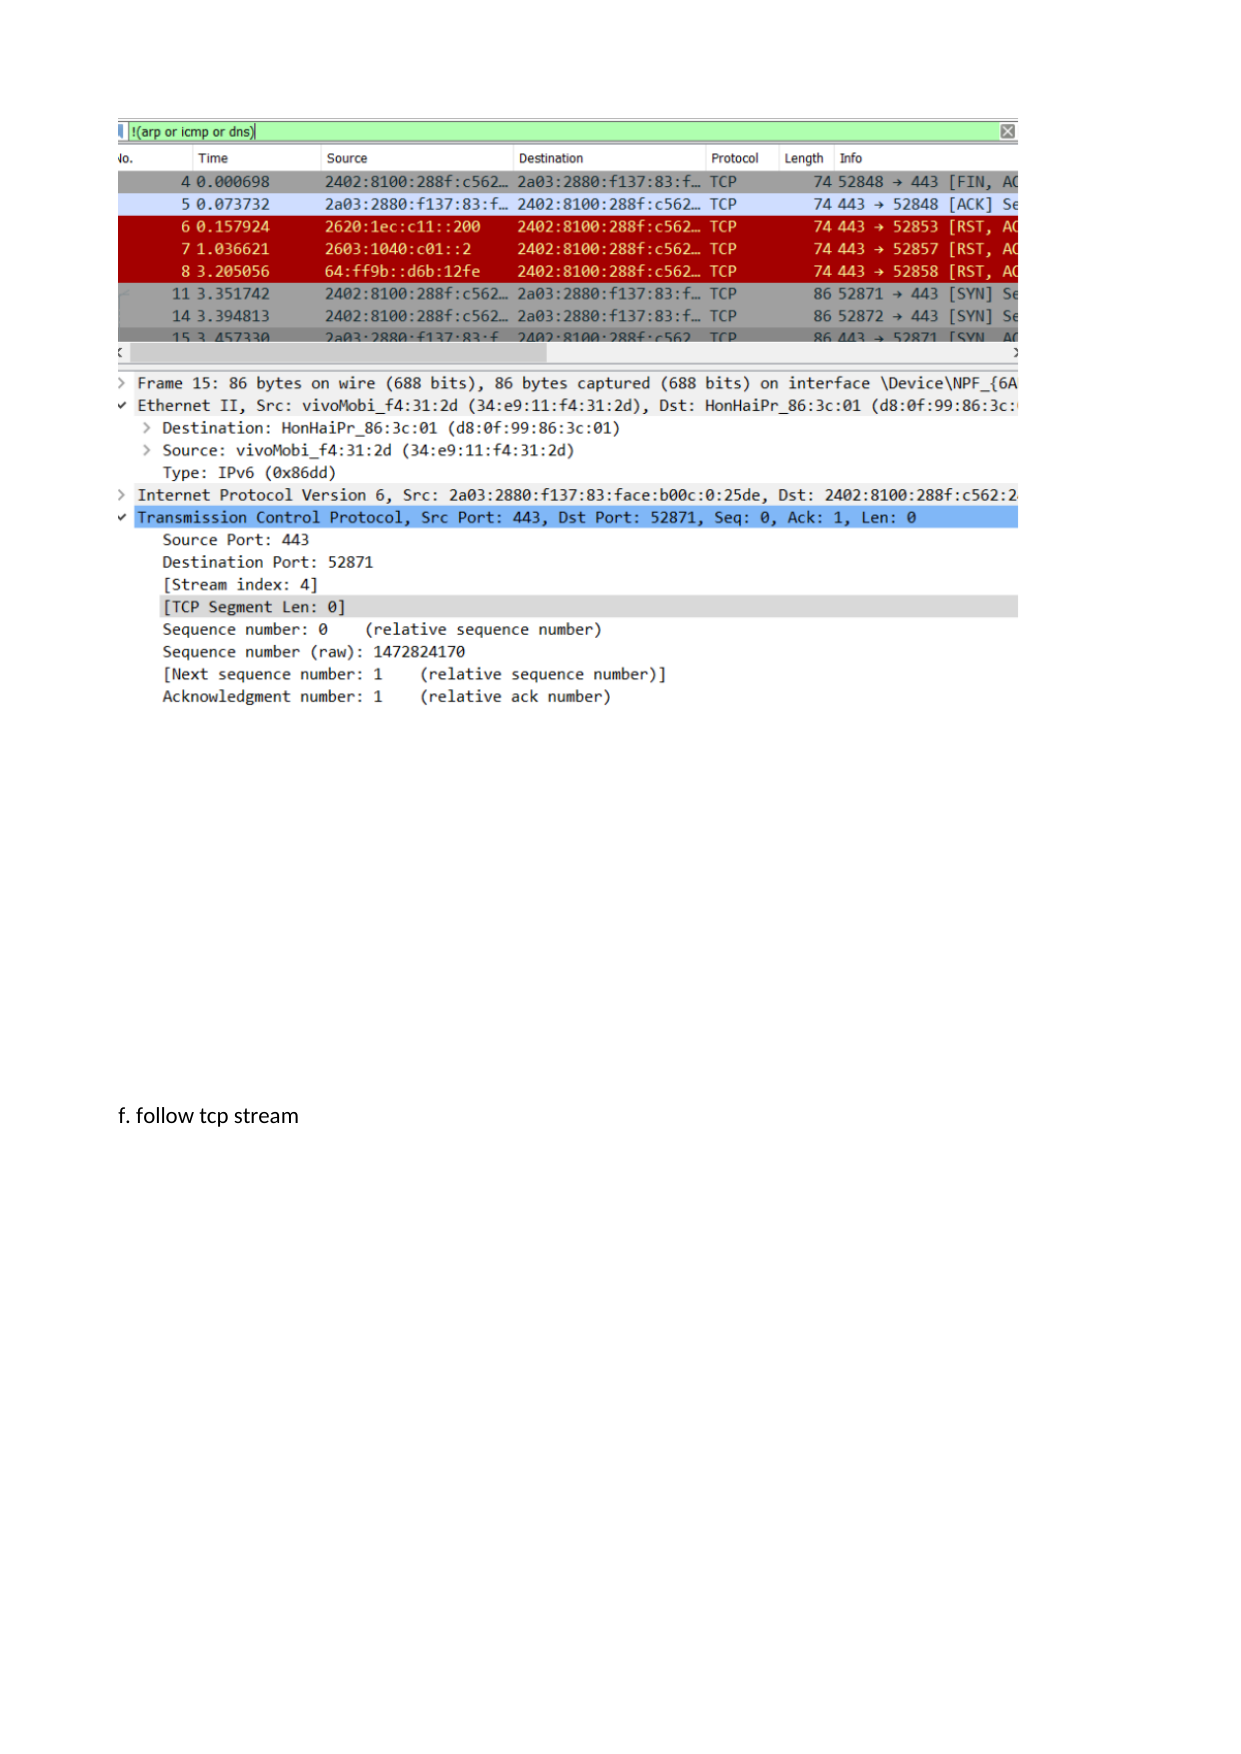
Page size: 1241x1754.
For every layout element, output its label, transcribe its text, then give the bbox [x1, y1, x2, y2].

text f. follow tcp stream [118, 1101, 1122, 1129]
